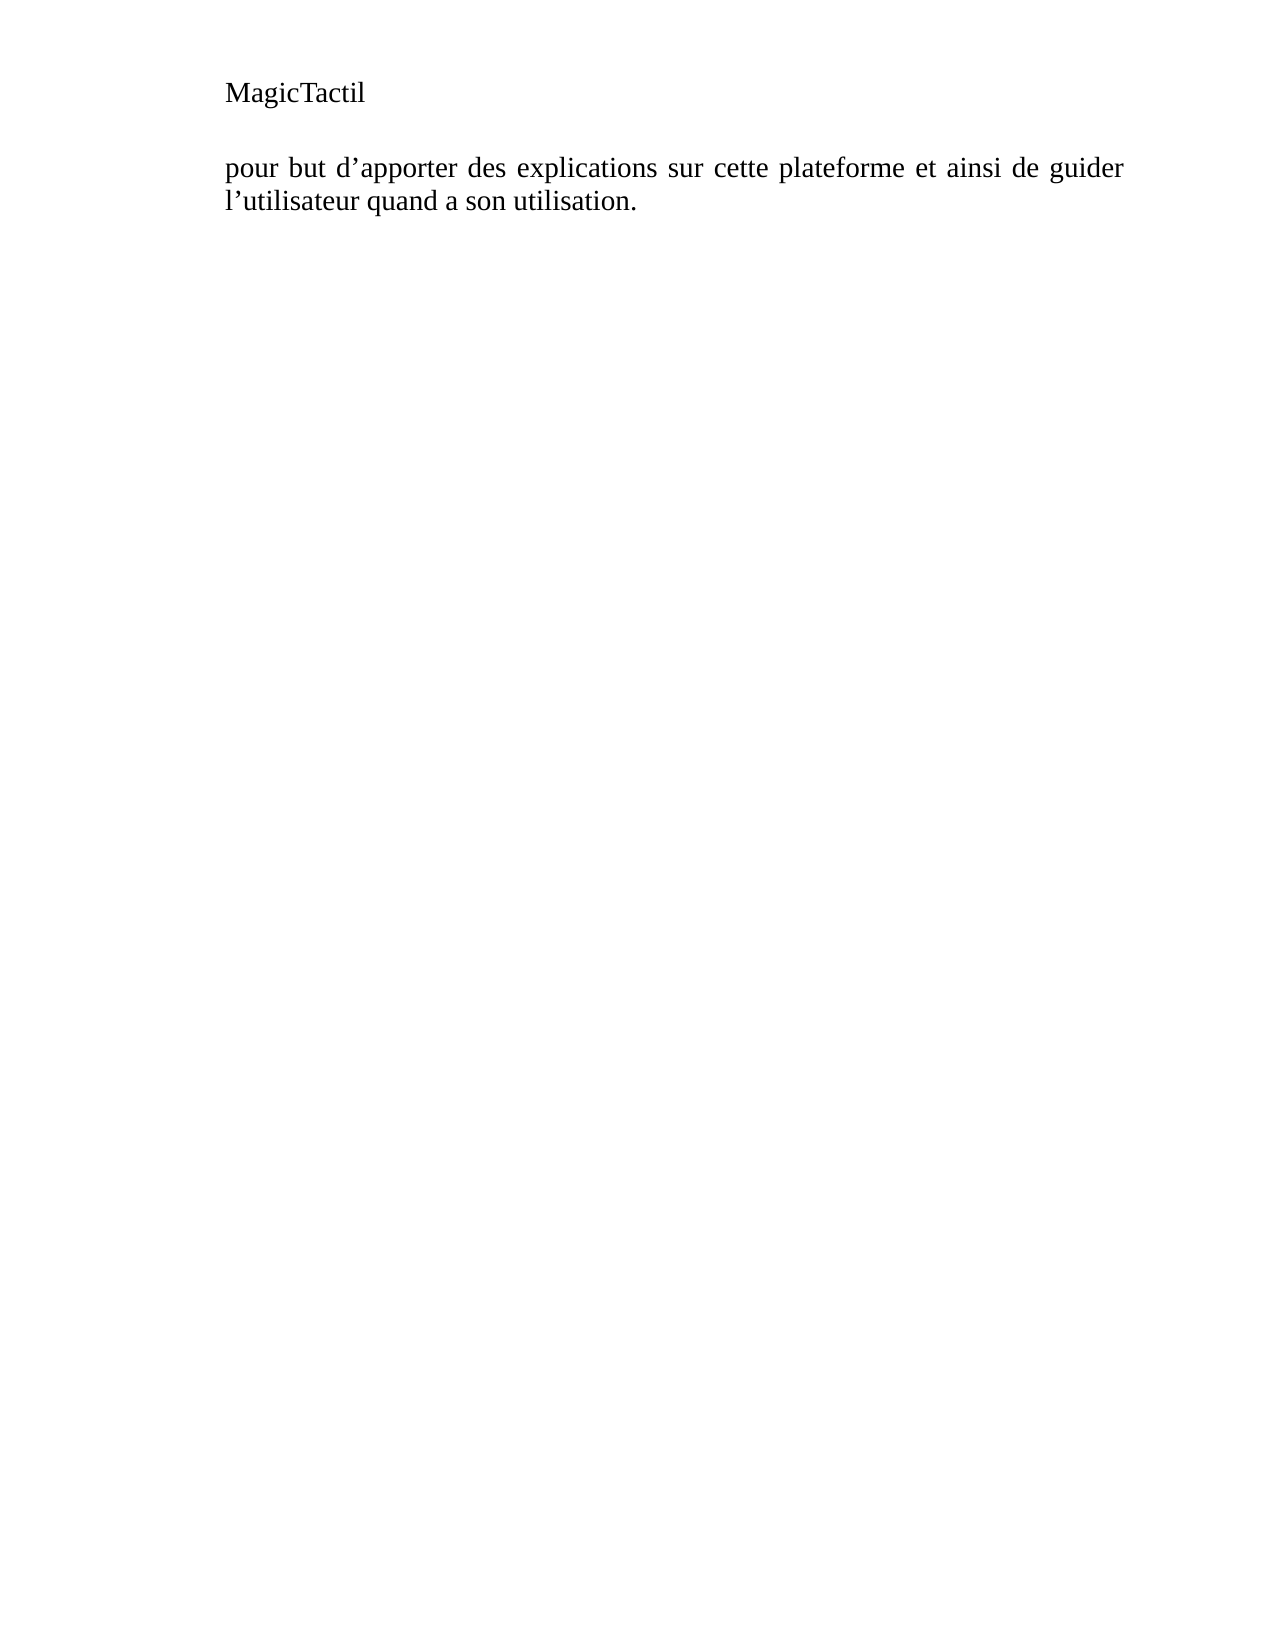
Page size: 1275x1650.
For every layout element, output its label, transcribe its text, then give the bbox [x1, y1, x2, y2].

text pour but d’apporter des explications sur cette plateforme et ainsi de guider l’utilisateur quand a son utilisation. [225, 150, 1125, 217]
